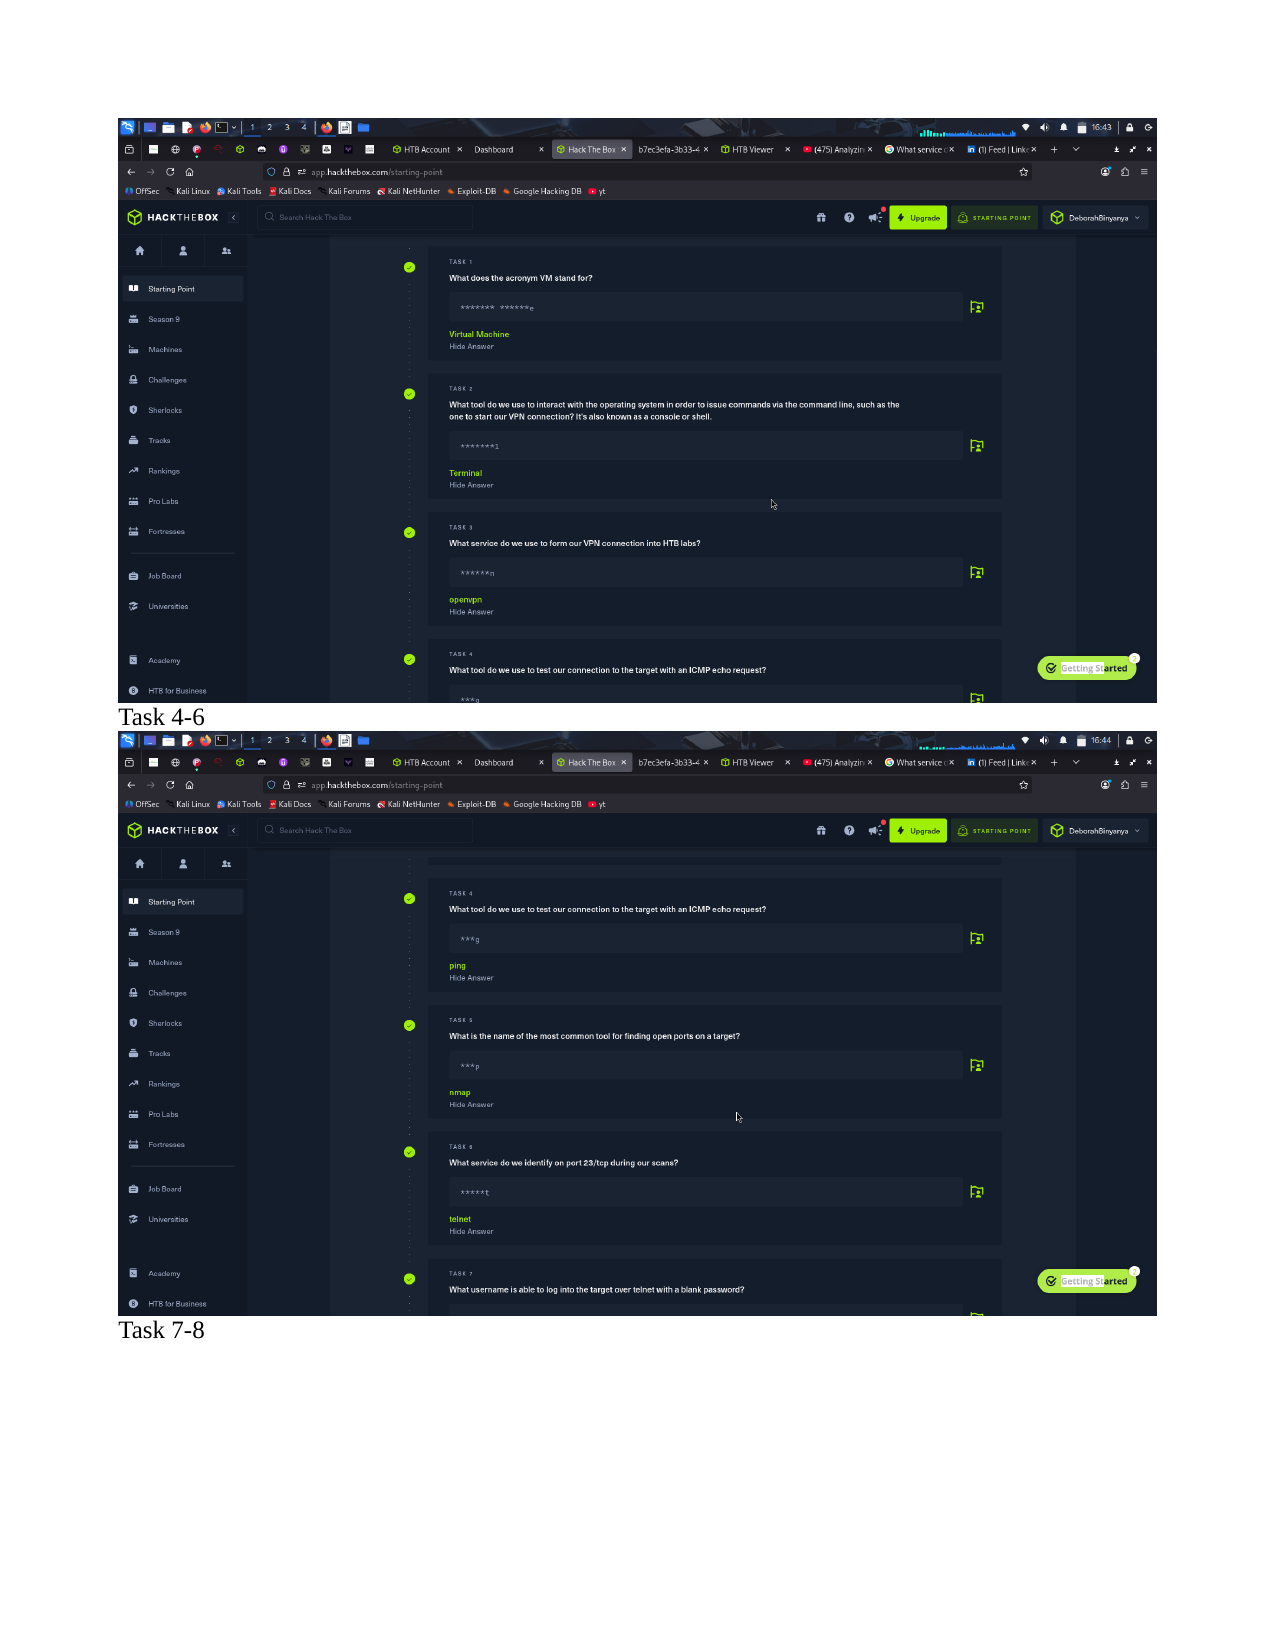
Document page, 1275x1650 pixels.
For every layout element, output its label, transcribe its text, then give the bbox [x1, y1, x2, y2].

text Task 7-8 [118, 1316, 1157, 1344]
picture [118, 731, 1157, 1316]
picture [118, 118, 1157, 703]
text Task 4-6 [118, 703, 1157, 731]
